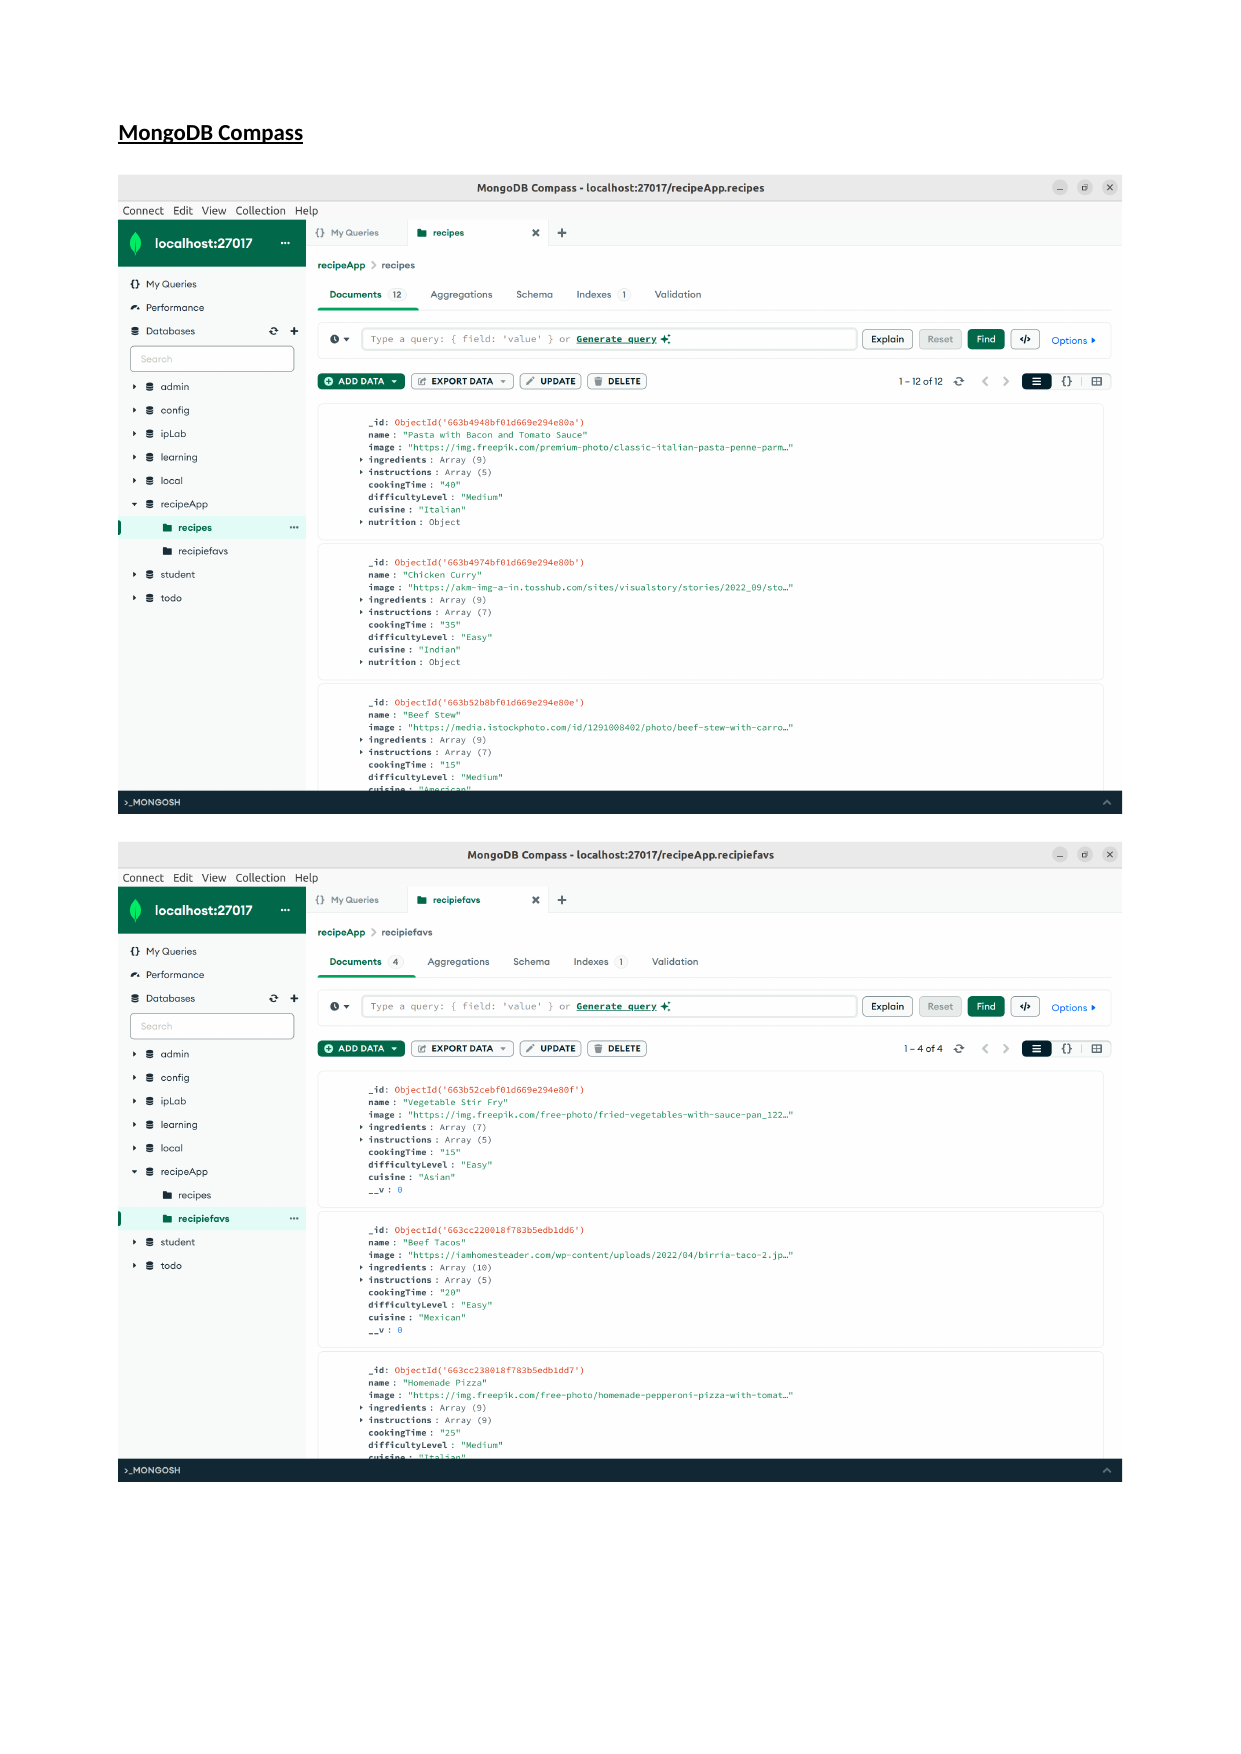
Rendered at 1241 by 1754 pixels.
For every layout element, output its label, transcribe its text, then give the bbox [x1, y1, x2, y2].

picture [118, 174, 1123, 814]
list MongoDB Compass [118, 118, 1122, 146]
picture [118, 841, 1123, 1482]
